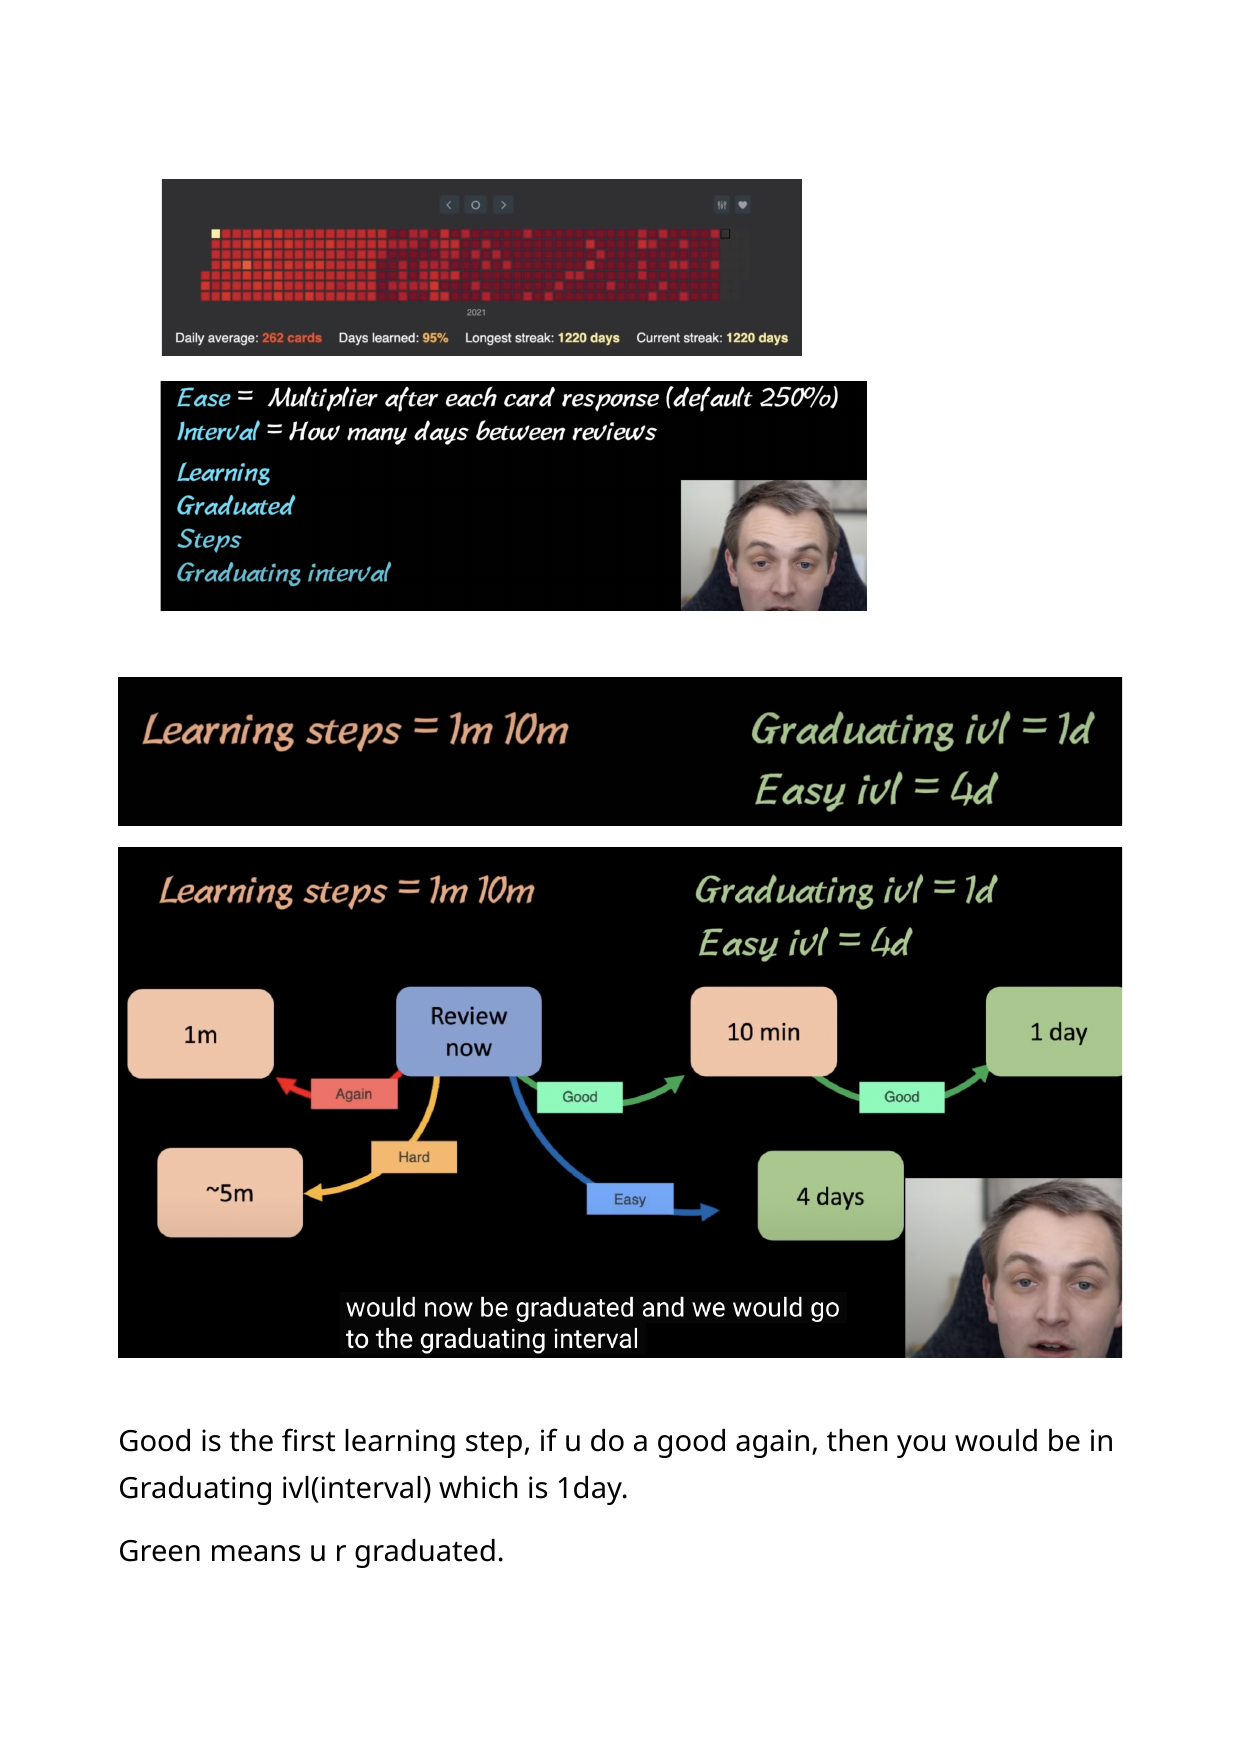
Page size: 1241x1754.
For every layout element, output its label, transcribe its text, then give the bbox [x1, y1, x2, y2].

text Green means u r graduated. [118, 1530, 1122, 1570]
text Good is the first learning step, if u do a good again, then you would be in Graduating ivl(interval) which is 1day. [118, 1420, 1122, 1507]
picture [161, 179, 802, 356]
picture [160, 381, 867, 611]
picture [118, 847, 1123, 1358]
picture [118, 677, 1123, 826]
